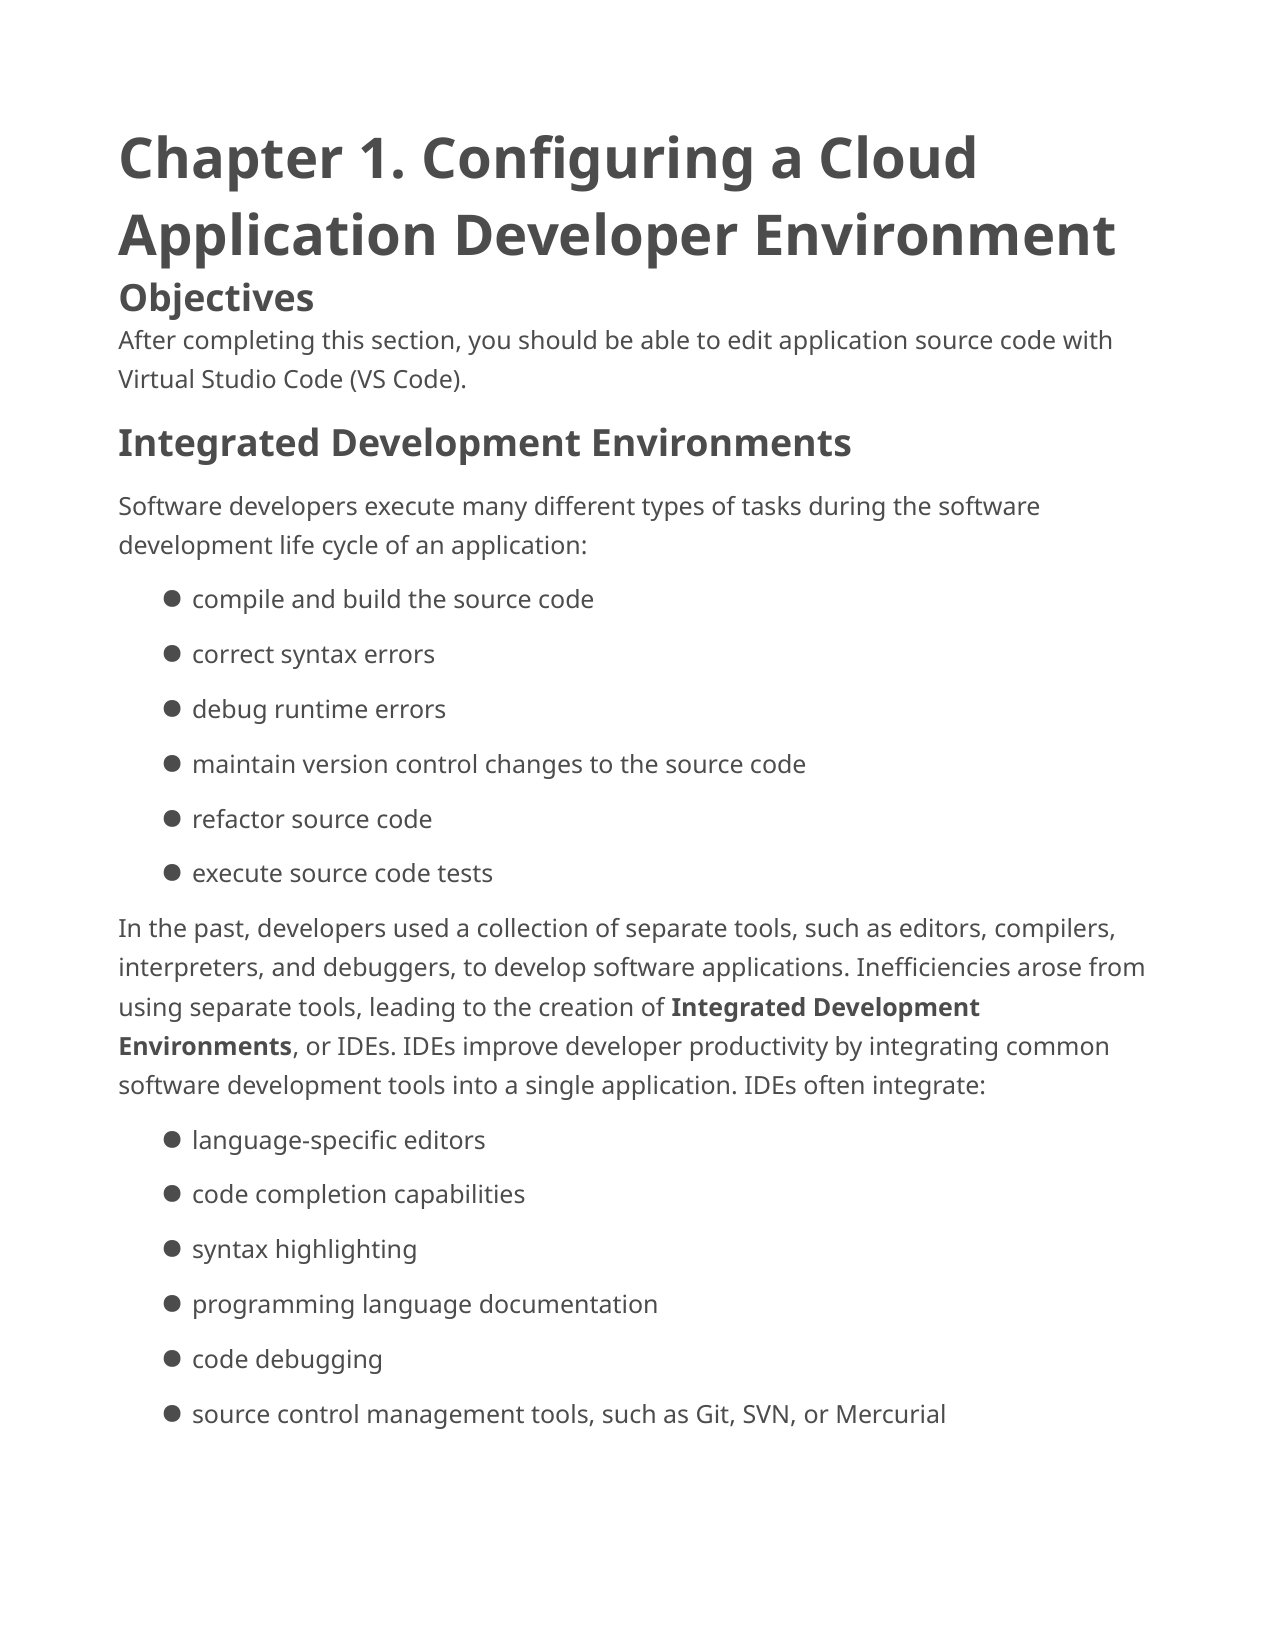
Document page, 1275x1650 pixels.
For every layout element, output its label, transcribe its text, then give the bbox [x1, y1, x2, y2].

list code debugging [162, 1342, 1157, 1376]
list programming language documentation [162, 1287, 1157, 1321]
list debug runtime errors [162, 692, 1157, 726]
list syntax highlighting [162, 1232, 1157, 1266]
subtitle Integrated Development Environments [118, 416, 1157, 467]
subtitle Chapter 1. Configuring a Cloud Application Developer Environment [118, 118, 1157, 271]
list correct syntax errors [162, 637, 1157, 671]
subtitle Objectives [118, 271, 1157, 322]
text Software developers execute many different types of tasks during the software development life cycle of an application: [118, 488, 1157, 561]
text After completing this section, you should be able to edit application source code with Virtual Studio Code (VS Code). [118, 322, 1157, 396]
list maintain version control changes to the source code [162, 747, 1157, 781]
list execute source code tests [162, 856, 1157, 890]
list language-specific editors [162, 1122, 1157, 1156]
list code completion capabilities [162, 1177, 1157, 1211]
list refactor source code [162, 801, 1157, 835]
list source control management tools, such as Git, SVN, or Mercurial [162, 1396, 1157, 1430]
text In the past, developers used a collection of separate tools, such as editors, compilers, interpreters, and debuggers, to develop software applications. Inefficiencies arose from using separate tools, leading to the creation of Integrated Development Environments, or IDEs. IDEs improve developer productivity by integrating common software development tools into a single application. IDEs often integrate: [118, 911, 1157, 1102]
list compile and build the source code [162, 582, 1157, 616]
